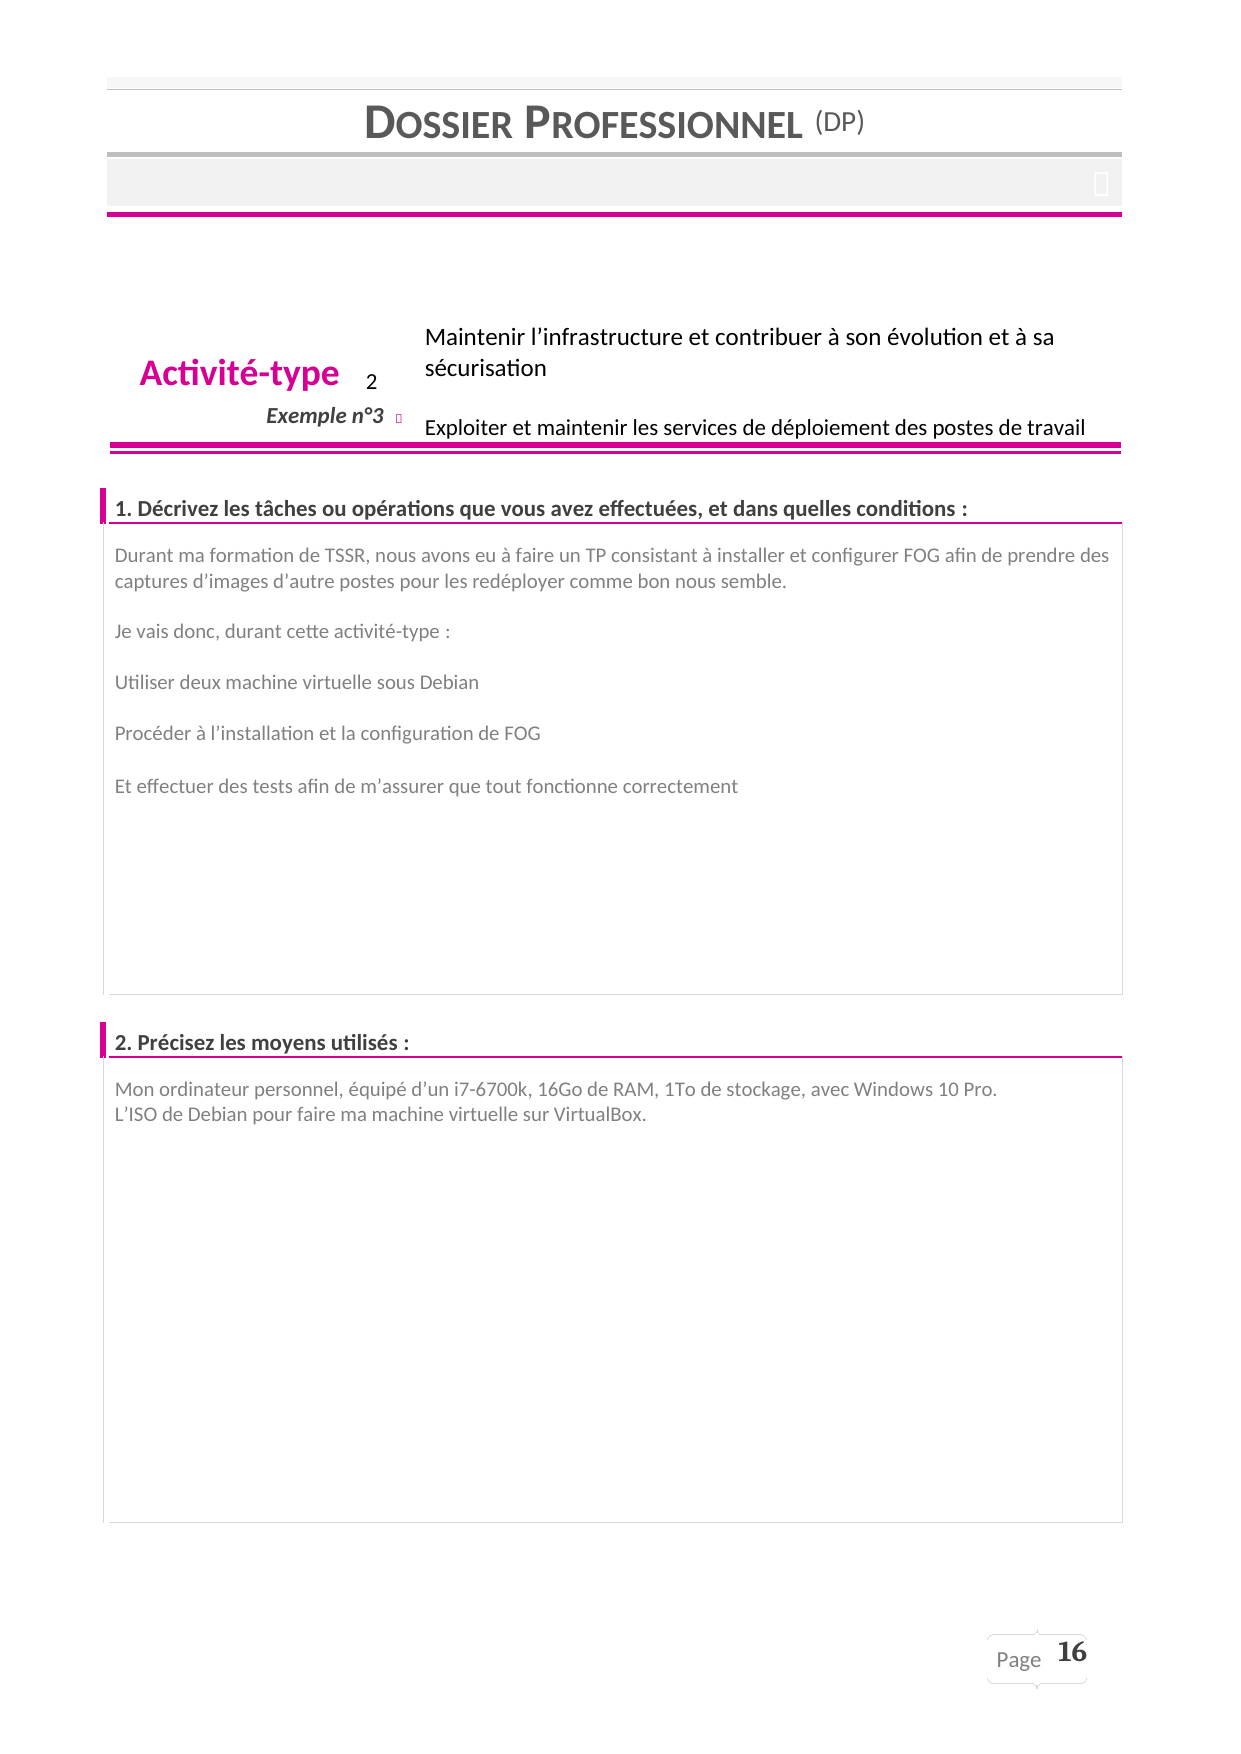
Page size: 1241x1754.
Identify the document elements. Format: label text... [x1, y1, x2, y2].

table_cell 2 [354, 316, 413, 395]
table_cell Mon ordinateur personnel, équipé d’un i7-6700k, 16Go de RAM, 1To de stockage, avec Windows 10 Pro. L’ISO de Debian pour faire ma machine virtuelle sur VirtualBox. [104, 1056, 1122, 1522]
table_header [354, 245, 413, 316]
table_cell Activité-type [103, 316, 354, 395]
table_cell [103, 1522, 1122, 1585]
table_cell [103, 442, 413, 488]
table_cell [103, 994, 1122, 1022]
table_cell 2. Précisez les moyens utilisés : [106, 1022, 1122, 1056]
table_cell Maintenir l’infrastructure et contribuer à son évolution et à sa sécurisation [413, 316, 1122, 395]
table_header [413, 245, 1122, 316]
table_cell 1. Décrivez les tâches ou opérations que vous avez effectuées, et dans quelles conditions : [106, 488, 1122, 522]
table_cell Durant ma formation de TSSR, nous avons eu à faire un TP consistant à installer et configurer FOG afin de prendre des captures d’images d’autre postes pour les redéployer comme bon nous semble. Je vais donc, durant cette activité-type : Utiliser deux machine virtuelle sous Debian Procéder à l’installation et la configuration de FOG Et effectuer des tests afin de m’assurer que tout fonctionne correctement [104, 522, 1122, 994]
table_cell Exemple n°3  [103, 395, 413, 442]
table_cell Exploiter et maintenir les services de déploiement des postes de travail [413, 395, 1122, 442]
table_header [103, 245, 354, 316]
table_cell [413, 442, 1122, 488]
